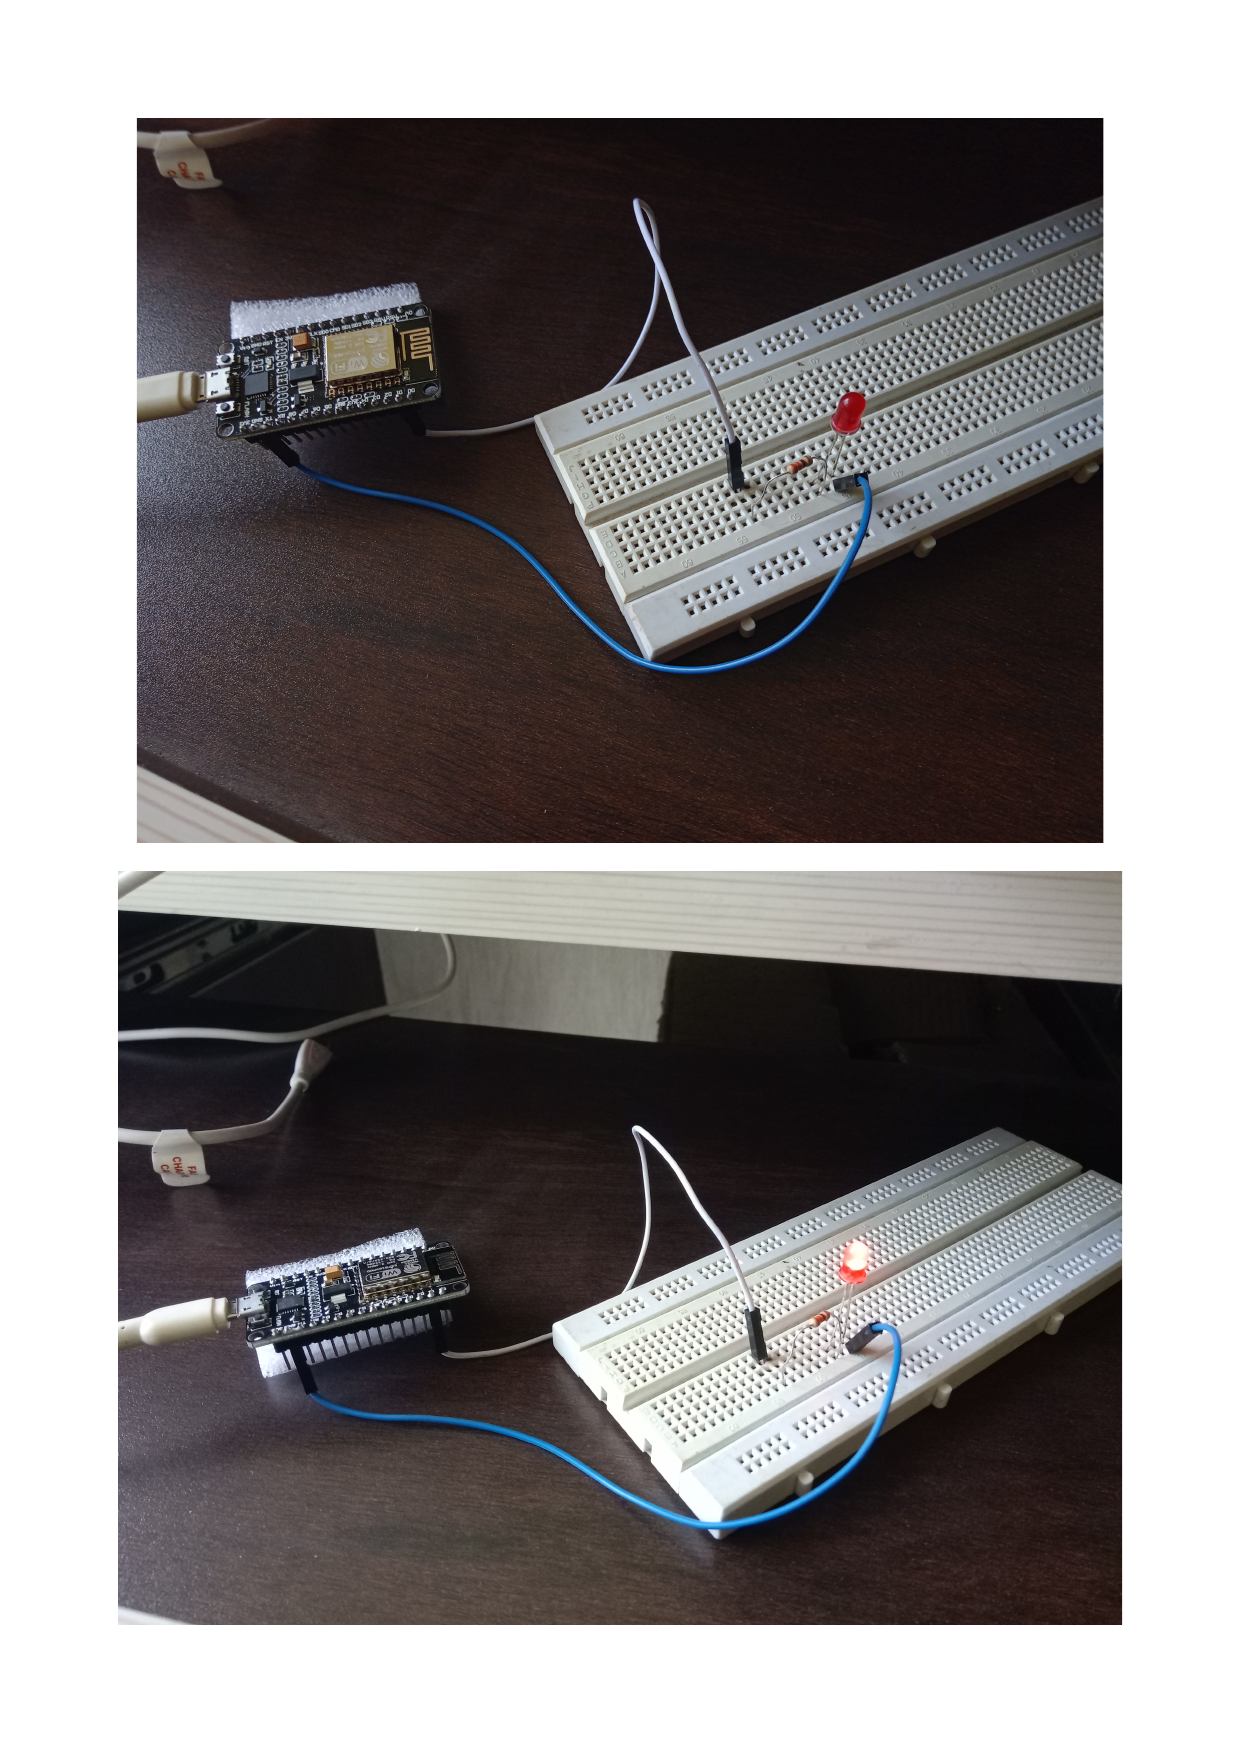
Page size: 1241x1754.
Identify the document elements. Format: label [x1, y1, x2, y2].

picture [136, 118, 1104, 843]
picture [118, 871, 1123, 1625]
